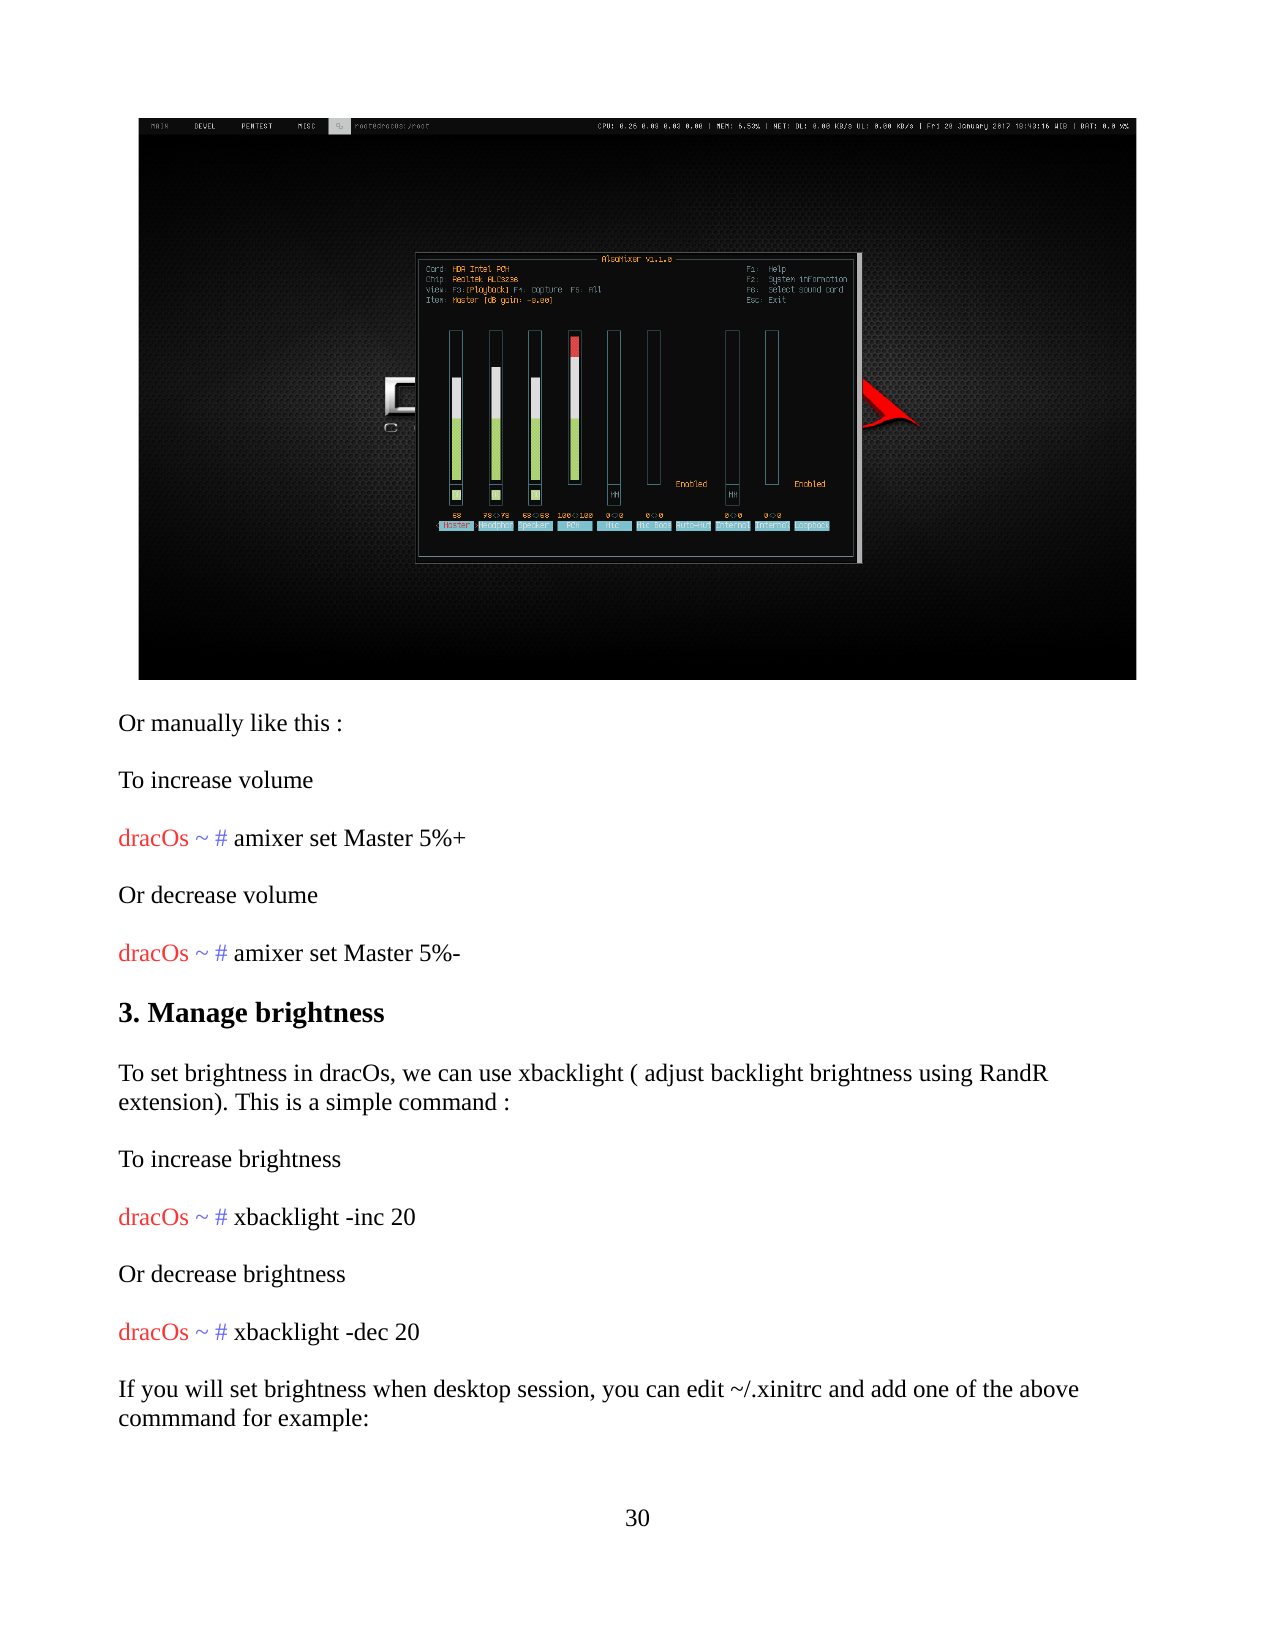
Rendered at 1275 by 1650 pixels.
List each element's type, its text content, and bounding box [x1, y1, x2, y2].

text To increase brightness [118, 1144, 1157, 1173]
picture [138, 118, 1137, 680]
text To set brightness in dracOs, we can use xbacklight ( adjust backlight brightness using RandR extension). This is a simple command : [118, 1058, 1157, 1115]
text dracOs ~ # amixer set Master 5%+ [118, 823, 1157, 852]
text If you will set brightness when desktop session, you can edit ~/.xinitrc and add one of the above commmand for example: [118, 1374, 1157, 1432]
text Or decrease brightness [118, 1259, 1157, 1288]
text To increase volume [118, 766, 1157, 794]
text Or decrease volume [118, 881, 1157, 909]
text dracOs ~ # xbacklight -dec 20 [118, 1317, 1157, 1345]
text dracOs ~ # amixer set Master 5%- [118, 938, 1157, 967]
text 3. Manage brightness [118, 996, 1157, 1029]
text Or manually like this : [118, 708, 1157, 737]
text dracOs ~ # xbacklight -inc 20 [118, 1202, 1157, 1230]
